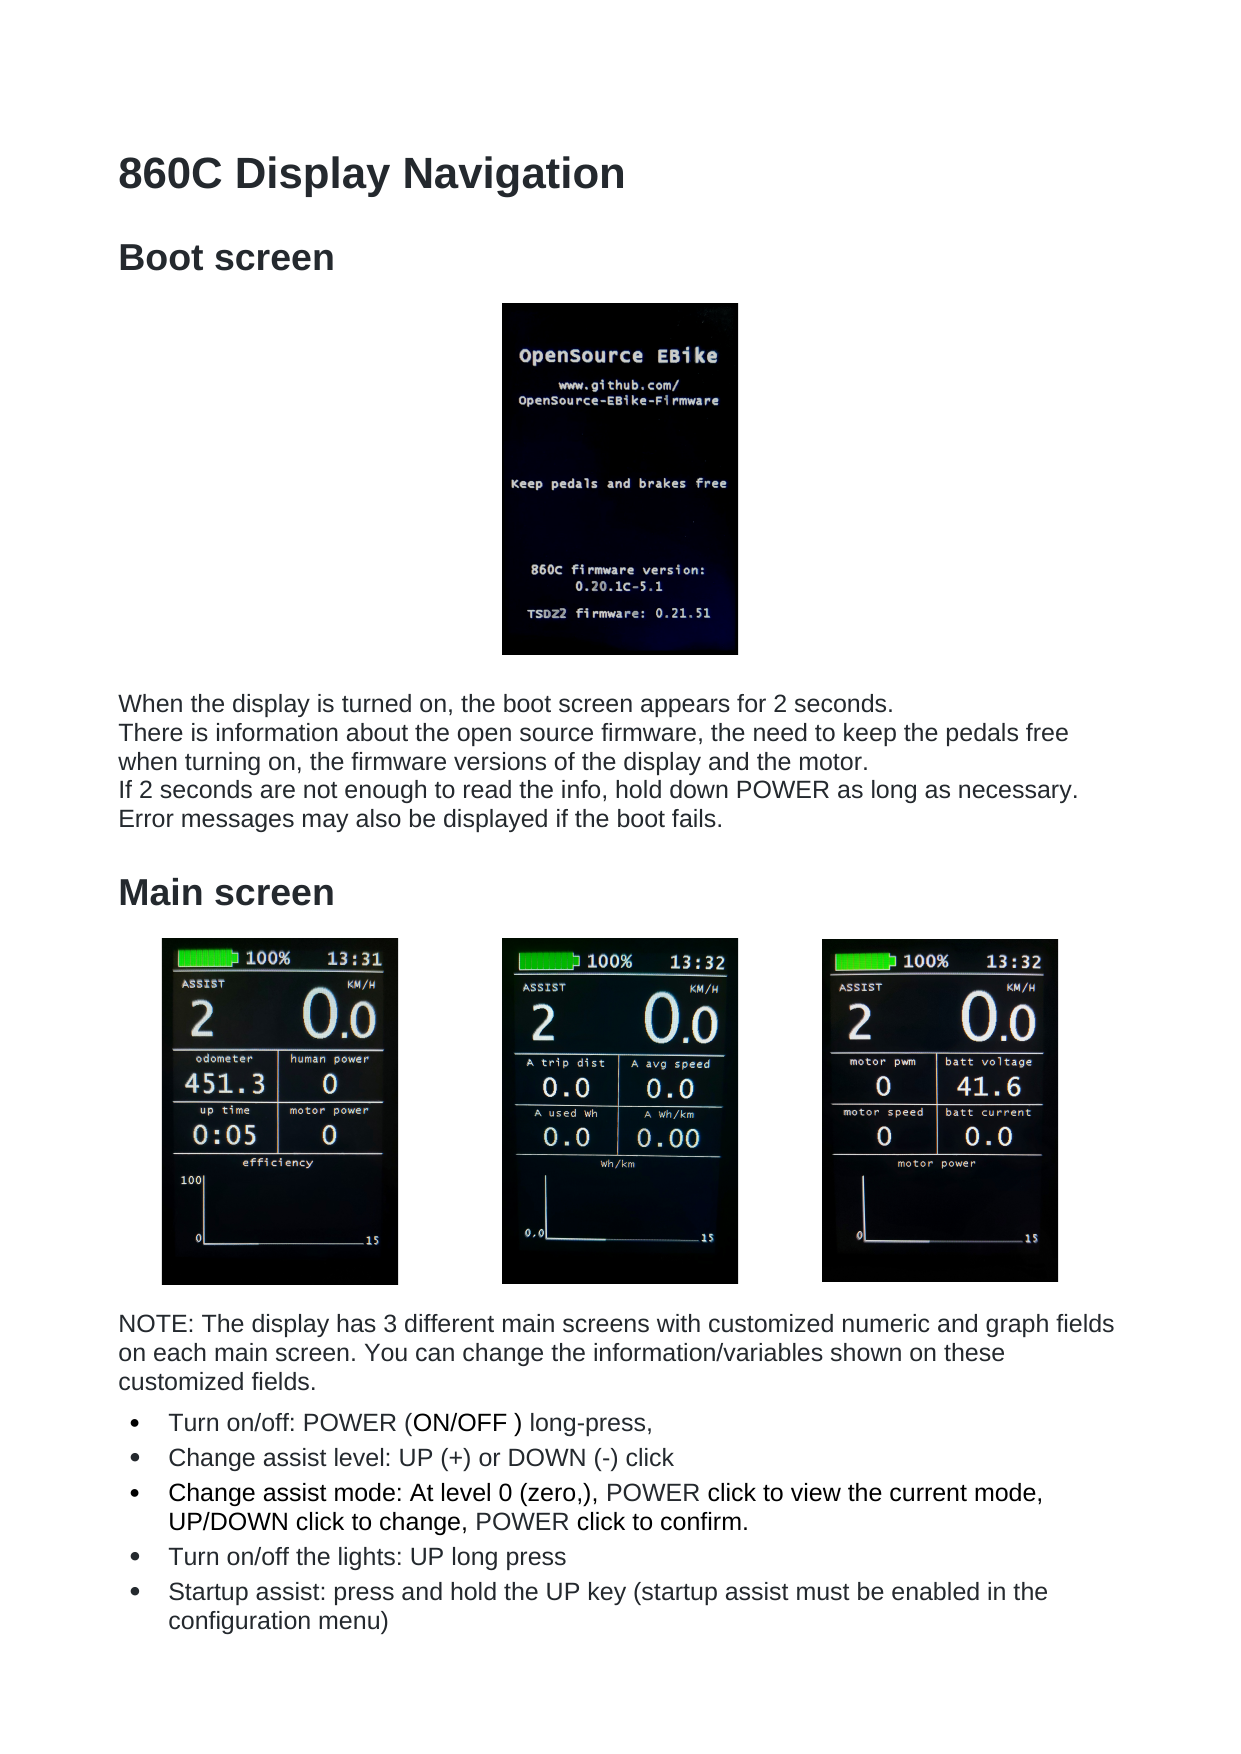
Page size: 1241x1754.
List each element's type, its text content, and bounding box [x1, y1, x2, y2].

picture [502, 303, 739, 655]
text Boot screen [118, 235, 1122, 278]
text If 2 seconds are not enough to read the info, hold down POWER as long as necessary. [118, 775, 1122, 804]
list Startup assist: press and hold the UP key (startup assist must be enabled in the configuration menu) [131, 1577, 1122, 1635]
list Turn on/off the lights: UP long press [131, 1542, 1122, 1571]
list Change assist mode: At level 0 (zero,), POWER click to view the current mode, UP/DOWN click to change, POWER click to confirm. [131, 1478, 1122, 1536]
text NOTE: The display has 3 different main screens with customized numeric and graph fields on each main screen. You can change the information/variables shown on these customized fields. [118, 938, 1122, 1396]
list Change assist level: UP (+) or DOWN (-) click [131, 1443, 1122, 1472]
text Error messages may also be displayed if the boot fails. [118, 804, 1122, 833]
text There is information about the open source firmware, the need to keep the pedals free when turning on, the firmware versions of the display and the motor. [118, 718, 1122, 775]
text 860C Display Navigation [118, 148, 1122, 198]
list Turn on/off: POWER (ON/OFF ) long-press, [131, 1408, 1122, 1437]
picture [161, 938, 399, 1285]
picture [502, 938, 739, 1284]
text Main screen [118, 870, 1122, 913]
text When the display is turned on, the boot screen appears for 2 seconds. [118, 689, 1122, 718]
picture [822, 939, 1059, 1282]
